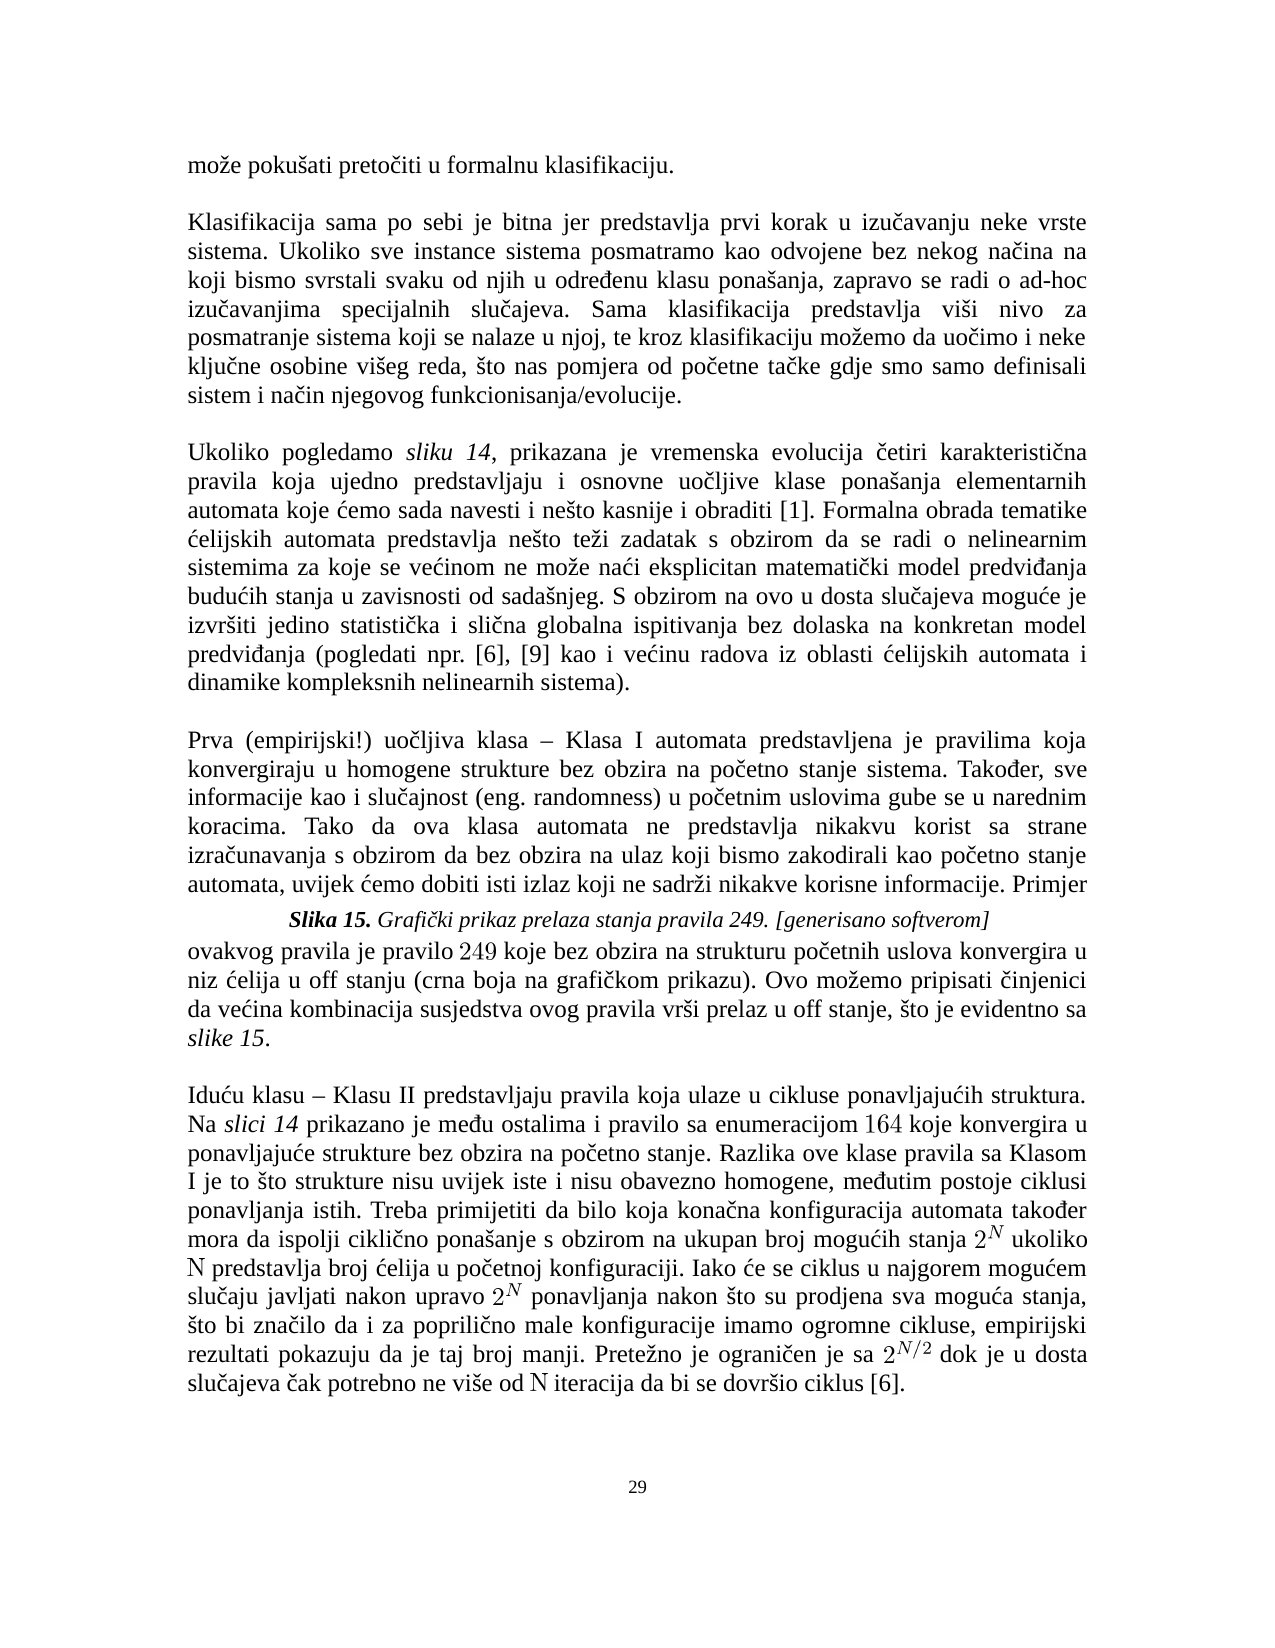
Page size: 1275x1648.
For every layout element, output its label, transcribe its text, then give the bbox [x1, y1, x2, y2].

text može pokušati pretočiti u formalnu klasifikaciju. [187, 150, 1088, 179]
picture [187, 1258, 205, 1276]
picture [493, 1283, 522, 1305]
text Prva (empirijski!) uočljiva klasa – Klasa I automata predstavljena je pravilima koja konvergiraju u homogene strukture bez obzira na početno stanje sistema. Također, sve informacije kao i slučajnost (eng. randomness) u početnim uslovima gube se u narednim koracima. Tako da ova klasa automata ne predstavlja nikakvu korist sa strane izračunavanja s obzirom da bez obzira na ulaz koji bismo zakodirali kao početno stanje automata, uvijek ćemo dobiti isti izlaz koji ne sadrži nikakve korisne informacije. Primjer ovakvog pravila je pravilo koje bez obzira na strukturu početnih uslova konvergira u niz ćelija u off stanju (crna boja na grafičkom prikazu). Ovo možemo pripisati činjenici da većina kombinacija susjedstva ovog pravila vrši prelaz u off stanje, što je evidentno sa slike 15. [187, 725, 1088, 1051]
text Slika 15. Grafički prikaz prelaza stanja pravila 249. [generisano softverom] [191, 906, 1091, 933]
picture [975, 1225, 1004, 1248]
text Iduću klasu – Klasu II predstavljaju pravila koja ulaze u cikluse ponavljajućih struktura. Na slici 14 prikazano je među ostalima i pravilo sa enumeracijom koje konvergira u ponavljajuće strukture bez obzira na početno stanje. Razlika ove klase pravila sa Klasom I je to što strukture nisu uvijek iste i nisu obavezno homogene, međutim postoje ciklusi ponavljanja istih. Treba primijetiti da bilo koja konačna konfiguracija automata također mora da ispolji ciklično ponašanje s obzirom na ukupan broj mogućih stanja ukoliko predstavlja broj ćelija u početnoj konfiguraciji. Iako će se ciklus u najgorem mogućem slučaju javljati nakon upravo ponavljanja nakon što su prodjena sva moguća stanja, što bi značilo da i za poprilično male konfiguracije imamo ogromne cikluse, empirijski rezultati pokazuju da je taj broj manji. Pretežno je ograničen je sa dok je u dosta slučajeva čak potrebno ne više od iteracija da bi se dovršio ciklus [6]. [187, 1080, 1088, 1396]
picture [884, 1340, 931, 1363]
text Klasifikacija sama po sebi je bitna jer predstavlja prvi korak u izučavanju neke vrste sistema. Ukoliko sve instance sistema posmatramo kao odvojene bez nekog načina na koji bismo svrstali svaku od njih u određenu klasu ponašanja, zapravo se radi o ad-hoc izučavanjima specijalnih slučajeva. Sama klasifikacija predstavlja viši nivo za posmatranje sistema koji se nalaze u njoj, te kroz klasifikaciju možemo da uočimo i neke ključne osobine višeg reda, što nas pomjera od početne tačke gdje smo samo definisali sistem i način njegovog funkcionisanja/evolucije. [187, 207, 1088, 409]
picture [866, 1114, 902, 1133]
picture [460, 942, 496, 960]
picture [530, 1373, 548, 1391]
text Ukoliko pogledamo sliku 14, prikazana je vremenska evolucija četiri karakteristična pravila koja ujedno predstavljaju i osnovne uočljive klase ponašanja elementarnih automata koje ćemo sada navesti i nešto kasnije i obraditi [1]. Formalna obrada tematike ćelijskih automata predstavlja nešto teži zadatak s obzirom da se radi o nelinearnim sistemima za koje se većinom ne može naći eksplicitan matematički model predviđanja budućih stanja u zavisnosti od sadašnjeg. S obzirom na ovo u dosta slučajeva moguće je izvršiti jedino statistička i slična globalna ispitivanja bez dolaska na konkretan model predviđanja (pogledati npr. [6], [9] kao i većinu radova iz oblasti ćelijskih automata i dinamike kompleksnih nelinearnih sistema). [187, 437, 1088, 696]
